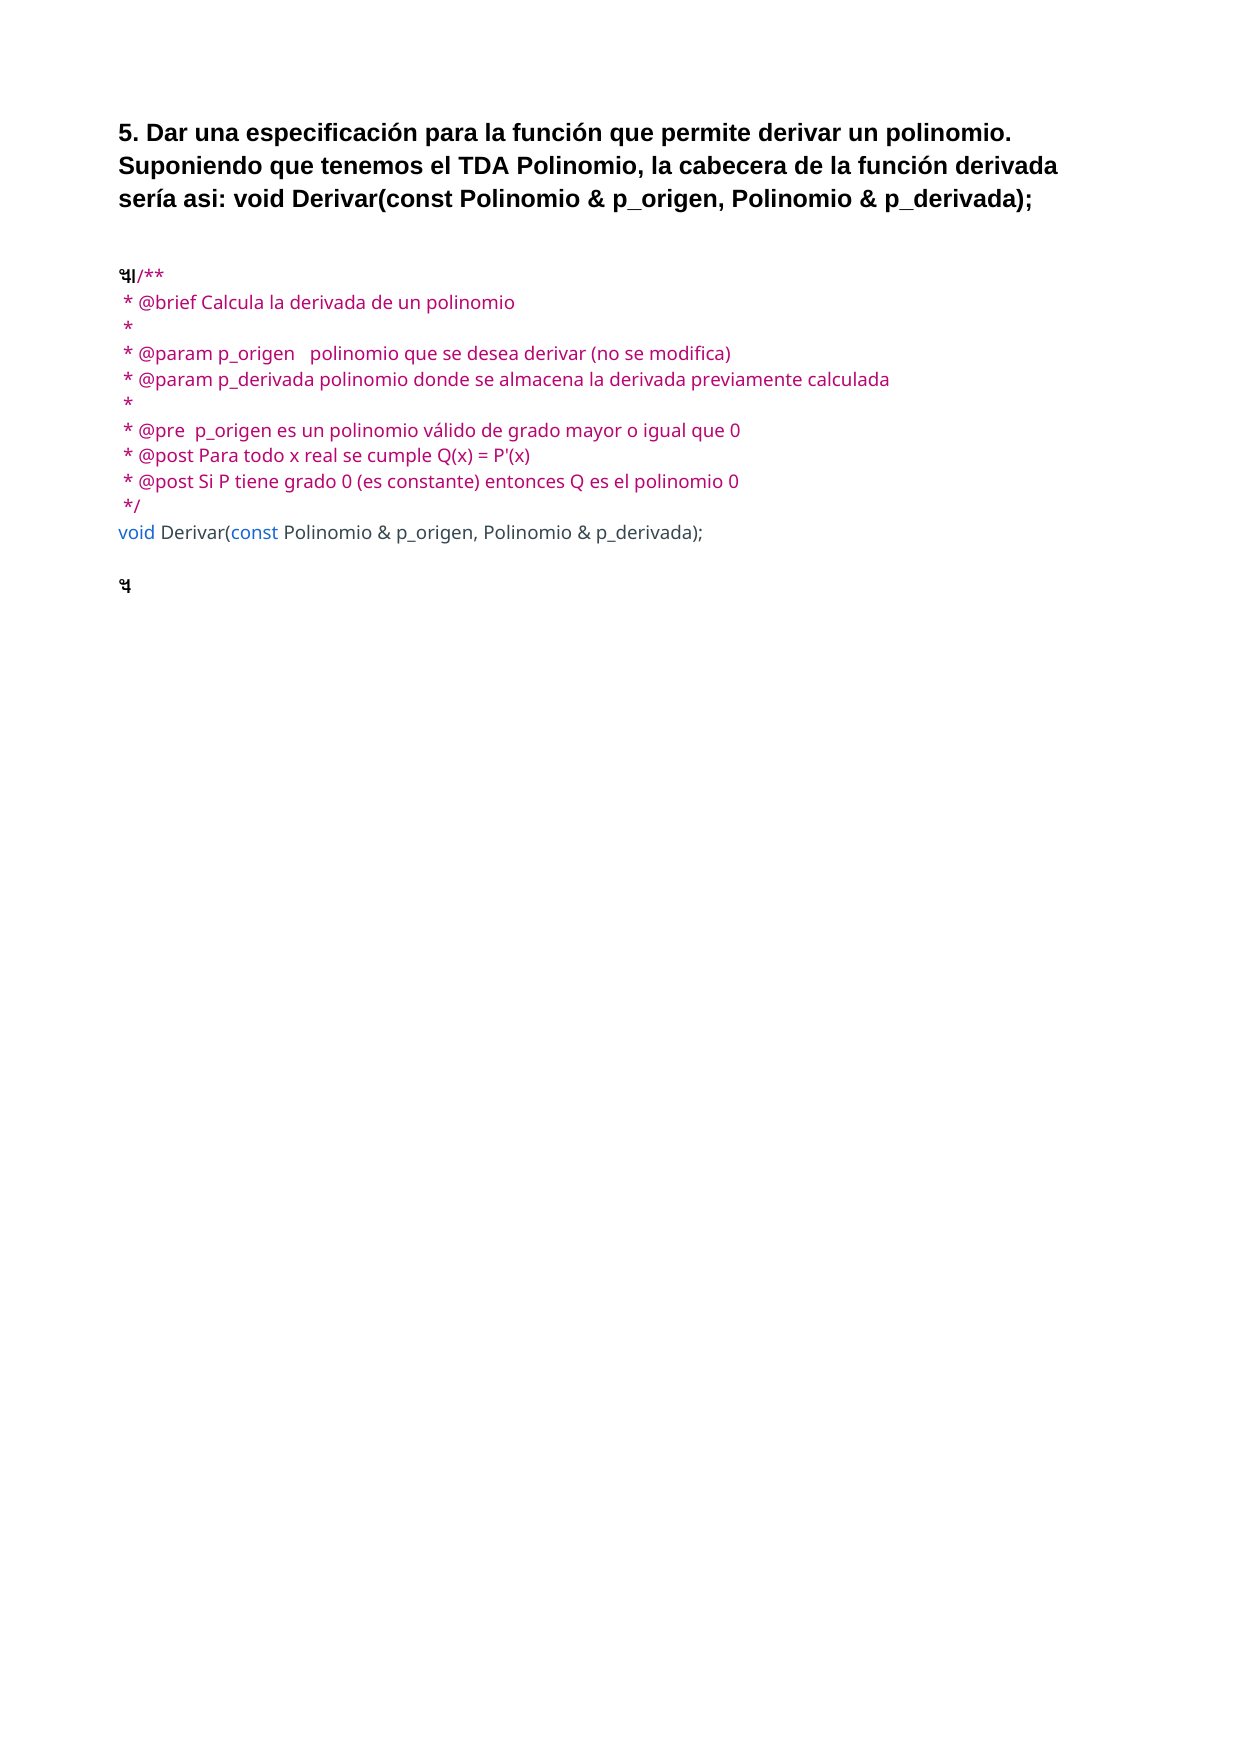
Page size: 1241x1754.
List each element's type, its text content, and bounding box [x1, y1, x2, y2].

text * @brief Calcula la derivada de un polinomio [118, 289, 1122, 315]
text * @pre p_origen es un polinomio válido de grado mayor o igual que 0 [118, 417, 1122, 442]
text * @param p_derivada polinomio donde se almacena la derivada previamente calculada [118, 366, 1122, 391]
text * @post Si P tiene grado 0 (es constante) entonces Q es el polinomio 0 [118, 468, 1122, 493]
text void Derivar(const Polinomio & p_origen, Polinomio & p_derivada); [118, 519, 1122, 544]
text * @post Para todo x real se cumple Q(x) = P'(x) [118, 442, 1122, 468]
text * [118, 315, 1122, 340]
text * @param p_origen polinomio que se desea derivar (no se modifica) [118, 340, 1122, 366]
text  [118, 570, 1122, 599]
text * [118, 391, 1122, 417]
text */ [118, 493, 1122, 519]
text /** [118, 261, 1122, 289]
text 5. Dar una especificación para la función que permite derivar un polinomio. Suponiendo que tenemos el TDA Polinomio, la cabecera de la función derivada sería asi: void Derivar(const Polinomio & p_origen, Polinomio & p_derivada); [118, 118, 1122, 213]
